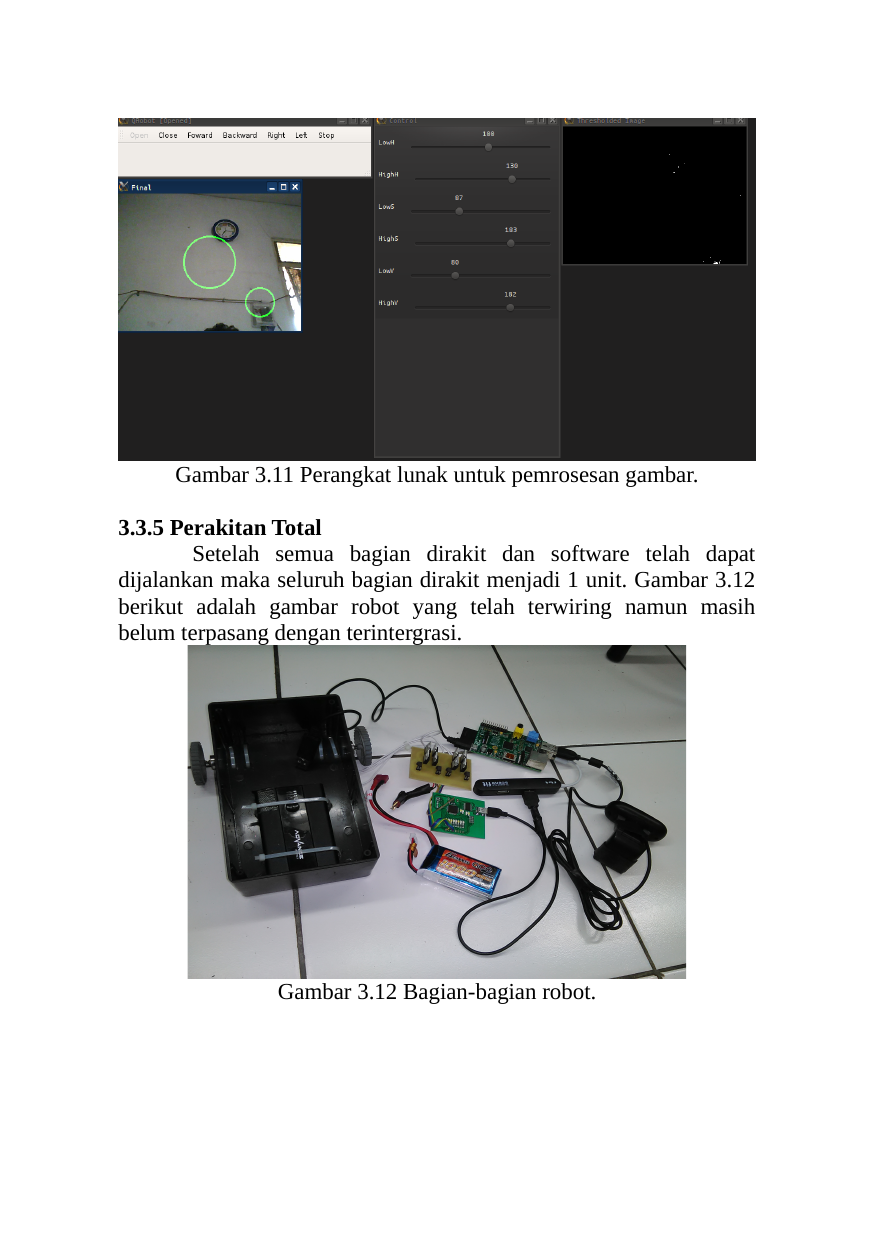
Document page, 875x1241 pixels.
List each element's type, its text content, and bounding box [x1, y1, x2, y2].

text Setelah semua bagian dirakit dan software telah dapat dijalankan maka seluruh bagian dirakit menjadi 1 unit. Gambar 3.12 berikut adalah gambar robot yang telah terwiring namun masih belum terpasang dengan terintergrasi. [118, 540, 756, 646]
picture [187, 645, 687, 979]
text Gambar 3.11 Perangkat lunak untuk pemrosesan gambar. [118, 461, 756, 487]
text 3.3.5 Perakitan Total [118, 514, 756, 540]
text Gambar 3.12 Bagian-bagian robot. [118, 646, 756, 1004]
picture [118, 118, 756, 461]
